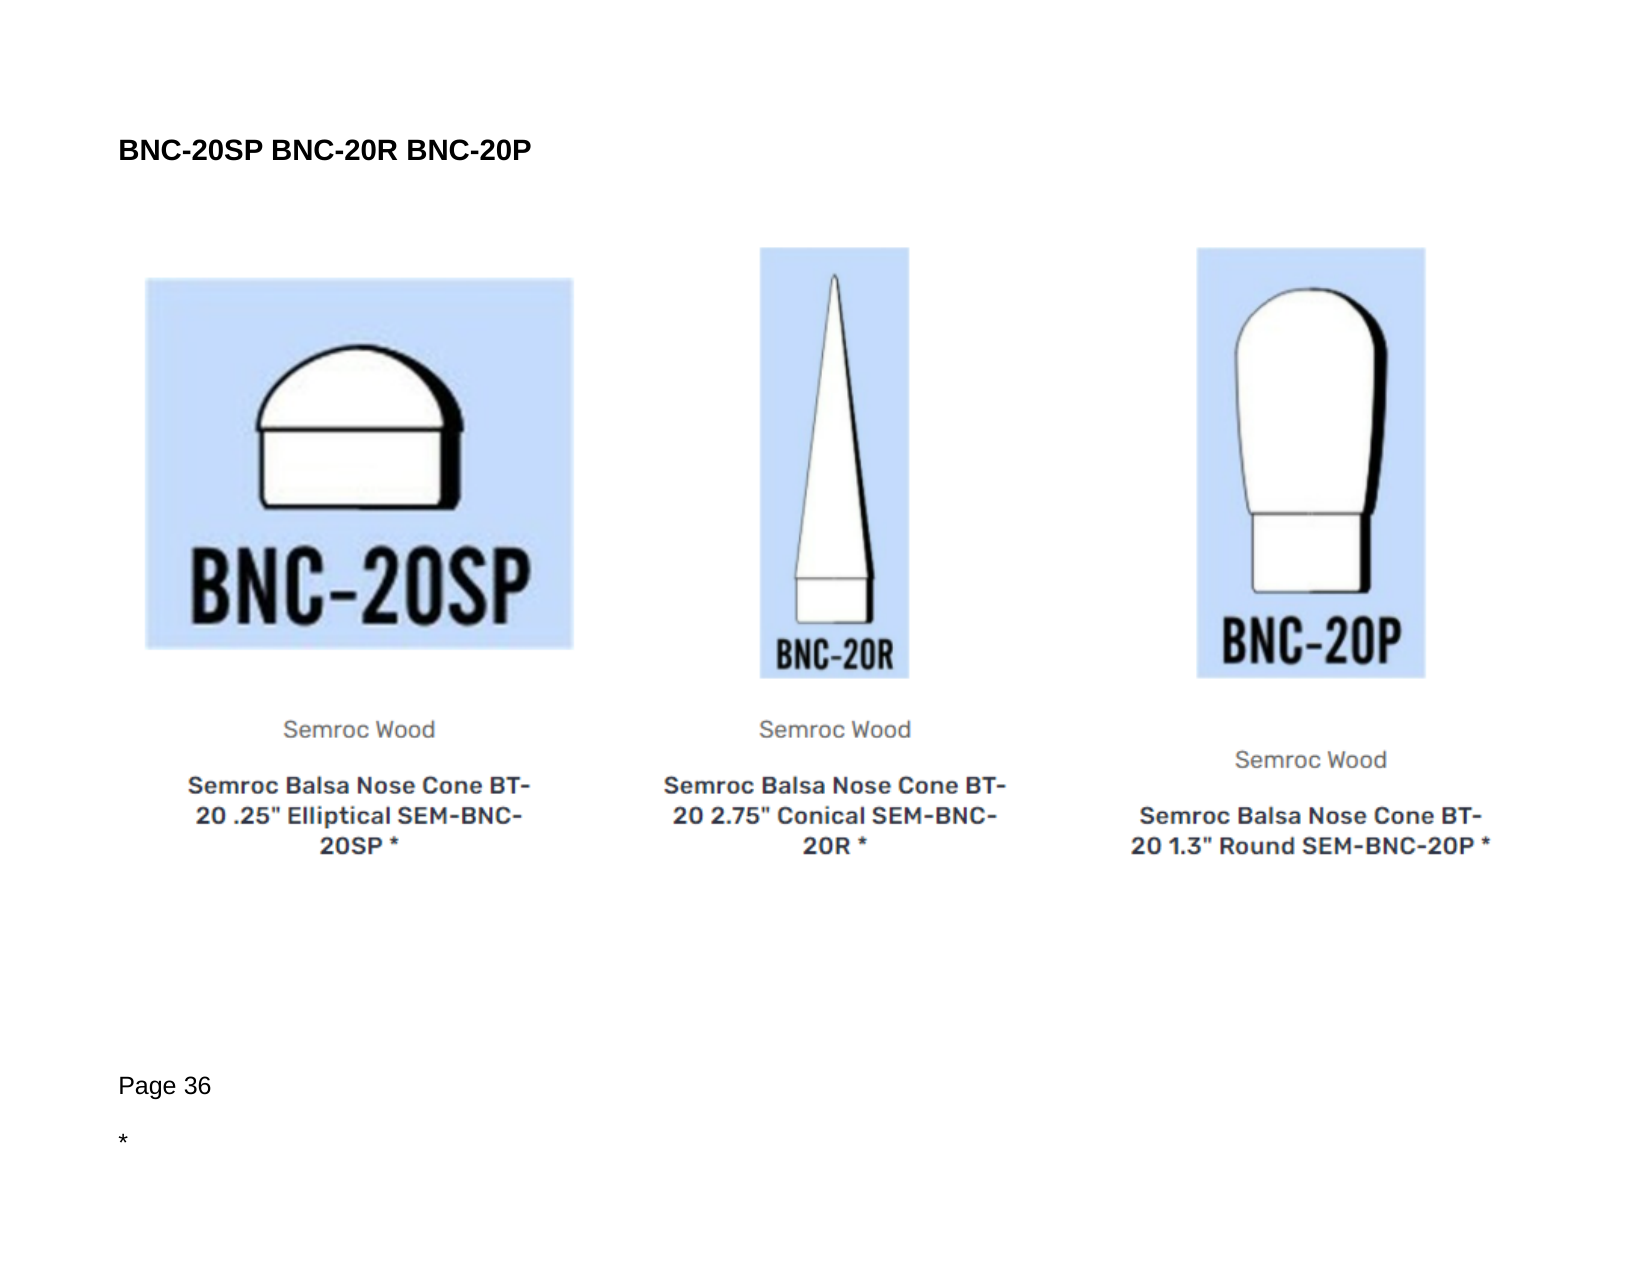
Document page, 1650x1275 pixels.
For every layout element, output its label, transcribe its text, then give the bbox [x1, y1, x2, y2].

subtitle BNC-20SP BNC-20R BNC-20P [118, 133, 1532, 166]
picture [118, 232, 1532, 868]
